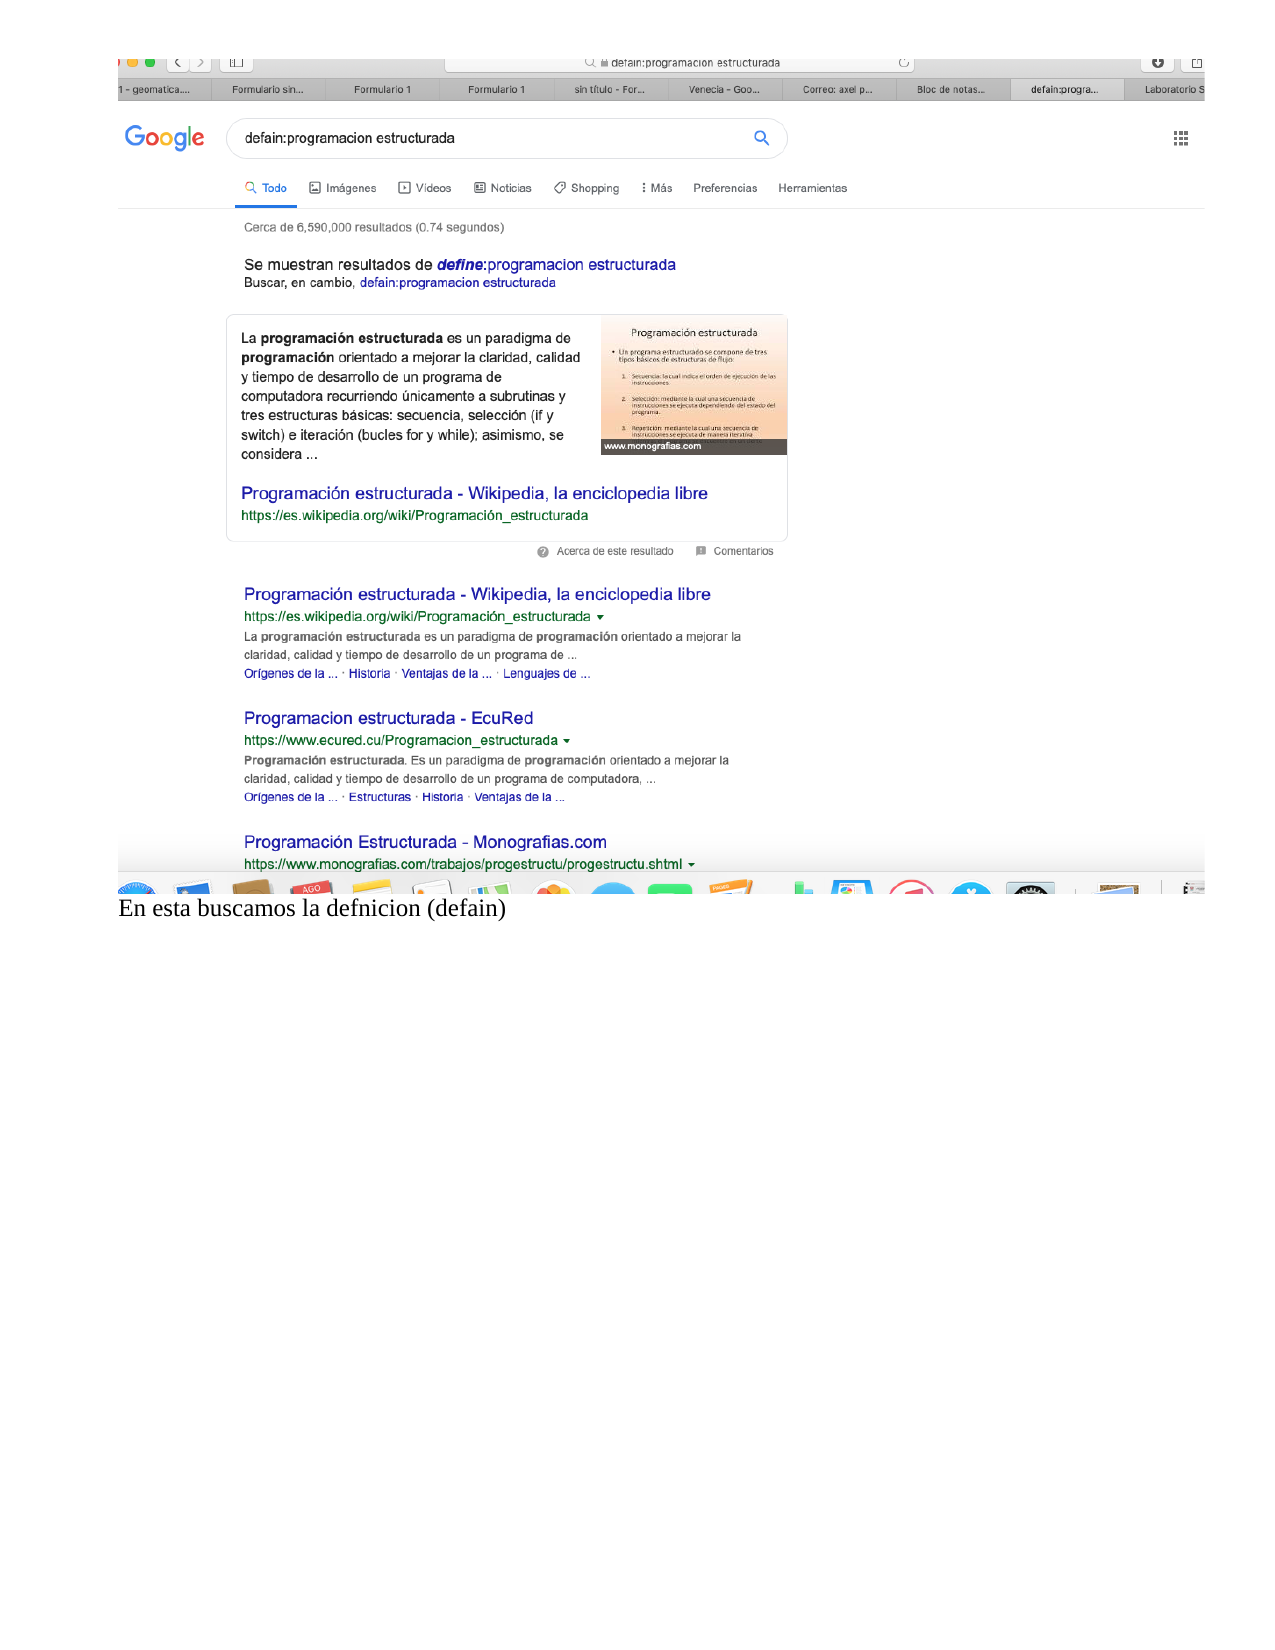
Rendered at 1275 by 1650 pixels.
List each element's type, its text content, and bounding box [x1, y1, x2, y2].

text En esta buscamos la defnicion (defain) [118, 894, 1205, 922]
